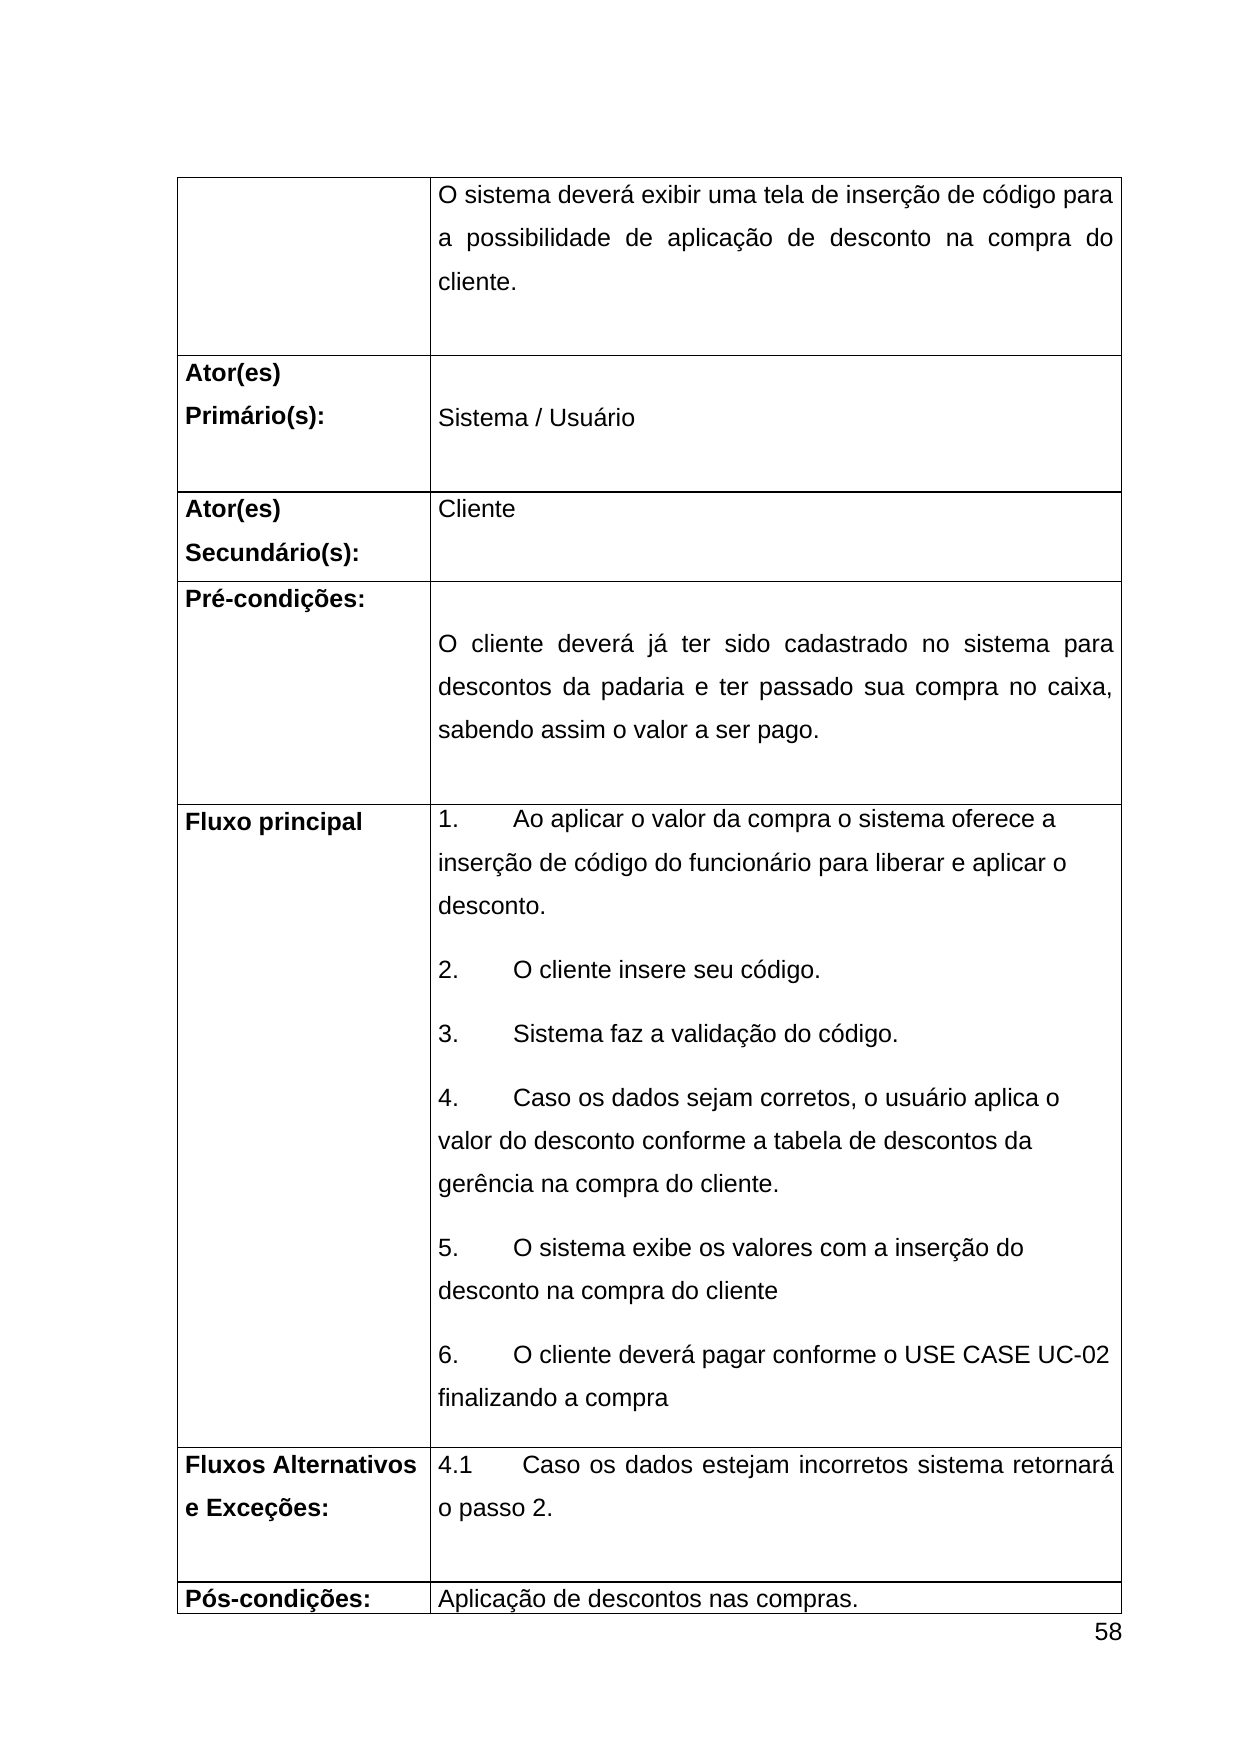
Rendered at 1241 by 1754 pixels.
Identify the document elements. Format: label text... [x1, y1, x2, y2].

table_cell [178, 178, 430, 355]
table_cell Aplicação de descontos nas compras. [431, 1583, 1121, 1613]
table_cell Fluxo principal [178, 805, 430, 1447]
table_cell Ator(es) Primário(s): [178, 356, 430, 491]
table_cell Pós-condições: [178, 1583, 430, 1613]
table_cell Pré-condições: [178, 582, 430, 803]
table_cell Ator(es) Secundário(s): [178, 493, 430, 581]
table_cell Cliente [431, 493, 1121, 581]
table_cell O sistema deverá exibir uma tela de inserção de código para a possibilidade de aplicação de desconto na compra do cliente. [431, 178, 1121, 355]
table_cell Ao aplicar o valor da compra o sistema oferece a inserção de código do funcionário para liberar e aplicar o desconto. O cliente insere seu código. Sistema faz a validação do código. Caso os dados sejam corretos, o usuário aplica o valor do desconto conforme a tabela de descontos da gerência na compra do cliente. O sistema exibe os valores com a inserção do desconto na compra do cliente O cliente deverá pagar conforme o USE CASE UC-02 finalizando a compra [431, 805, 1121, 1447]
table_cell Fluxos Alternativos e Exceções: [178, 1448, 430, 1581]
table_cell Sistema / Usuário [431, 356, 1121, 491]
table_cell Caso os dados estejam incorretos sistema retornará o passo 2. [431, 1448, 1121, 1581]
table_cell O cliente deverá já ter sido cadastrado no sistema para descontos da padaria e ter passado sua compra no caixa, sabendo assim o valor a ser pago. [431, 582, 1121, 803]
